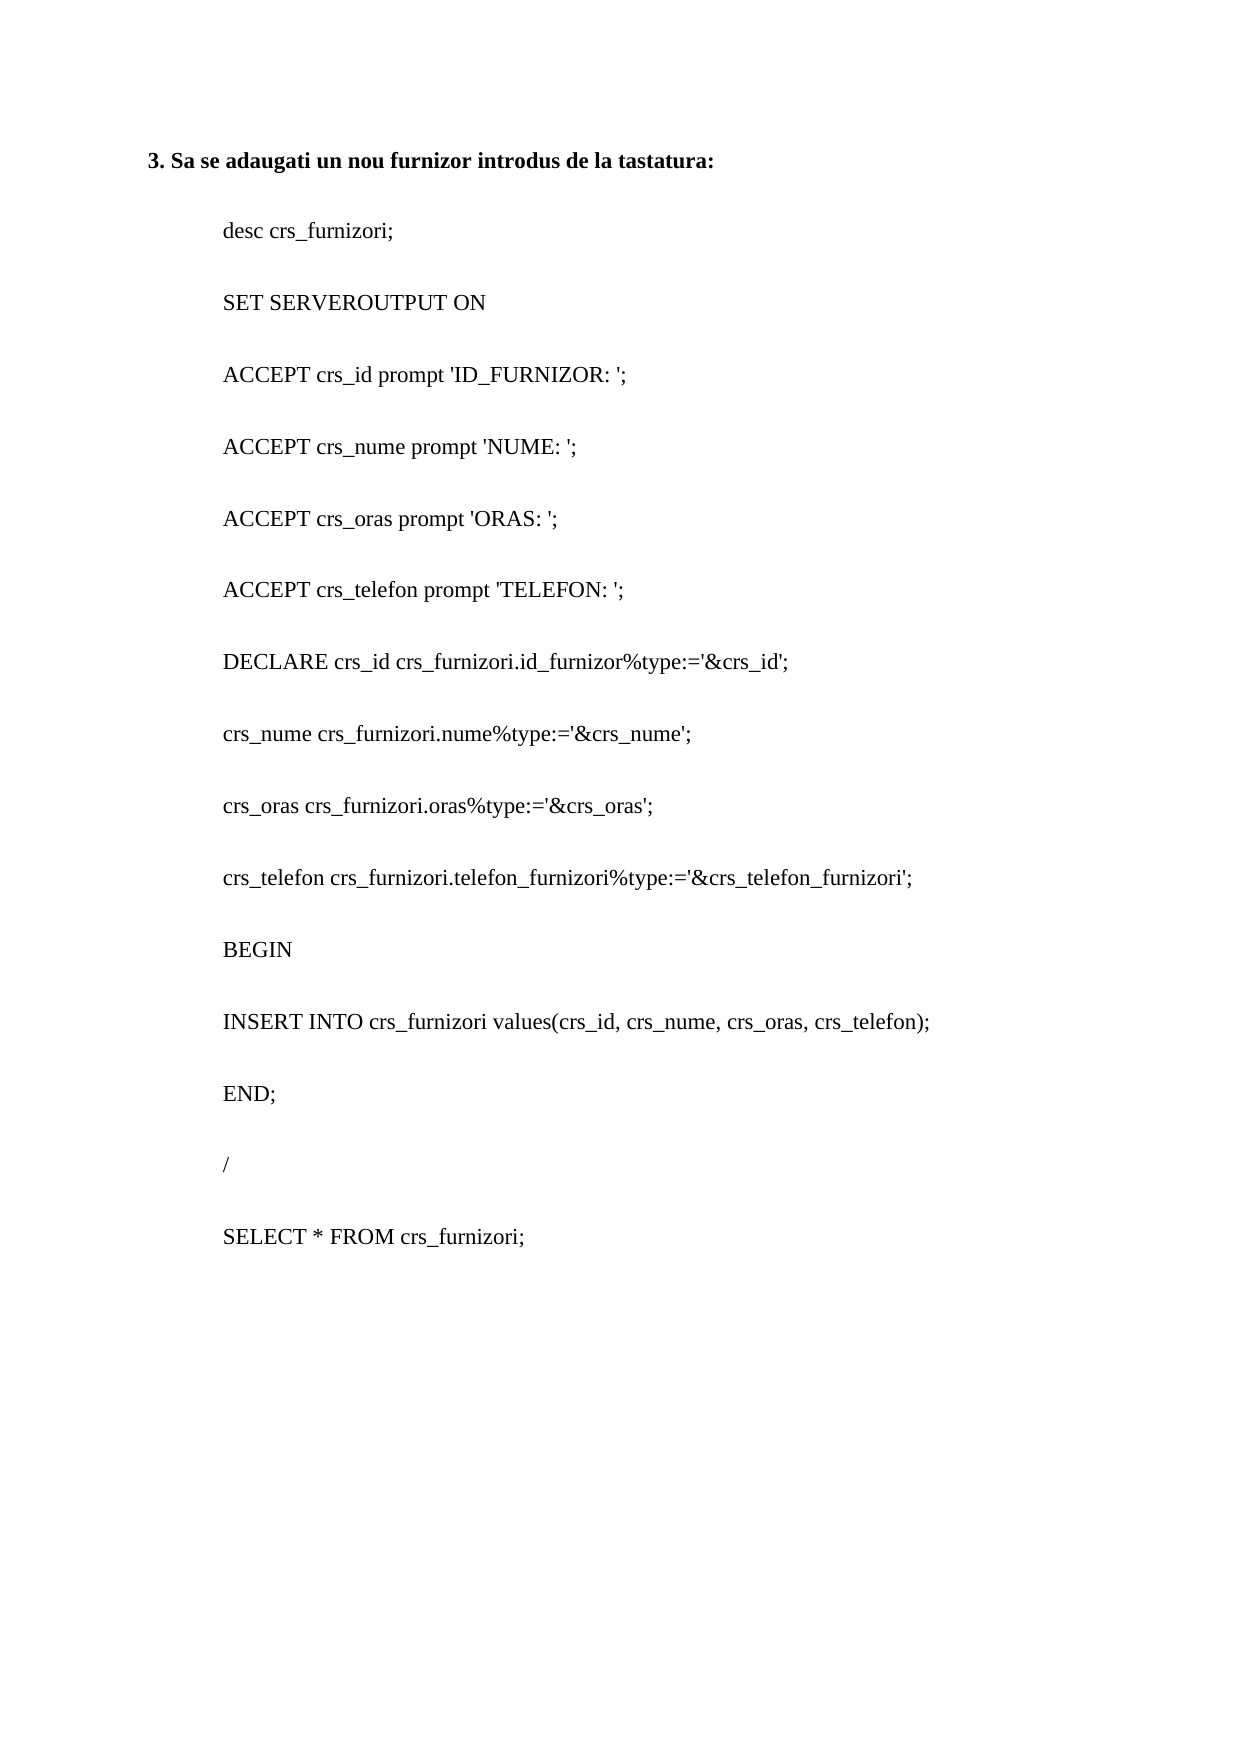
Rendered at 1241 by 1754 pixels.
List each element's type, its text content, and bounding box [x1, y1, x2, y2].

list DECLARE crs_id crs_furnizori.id_furnizor%type:='&crs_id'; [223, 648, 1093, 675]
list INSERT INTO crs_furnizori values(crs_id, crs_nume, crs_oras, crs_telefon); [223, 1008, 1093, 1034]
list ACCEPT crs_nume prompt 'NUME: '; [223, 433, 1093, 459]
list crs_nume crs_furnizori.nume%type:='&crs_nume'; [223, 720, 1093, 747]
list ACCEPT crs_oras prompt 'ORAS: '; [223, 505, 1093, 531]
list desc crs_furnizori; [223, 217, 1093, 243]
list crs_telefon crs_furnizori.telefon_furnizori%type:='&crs_telefon_furnizori'; [223, 864, 1093, 890]
list / [223, 1152, 1093, 1178]
list SELECT * FROM crs_furnizori; [223, 1223, 1093, 1250]
list BEGIN [223, 936, 1093, 962]
list ACCEPT crs_telefon prompt 'TELEFON: '; [223, 577, 1093, 603]
list crs_oras crs_furnizori.oras%type:='&crs_oras'; [223, 792, 1093, 818]
text 3. Sa se adaugati un nou furnizor introdus de la tastatura: [148, 148, 1093, 174]
list SET SERVEROUTPUT ON [223, 289, 1093, 315]
list END; [223, 1080, 1093, 1106]
list ACCEPT crs_id prompt 'ID_FURNIZOR: '; [223, 361, 1093, 387]
